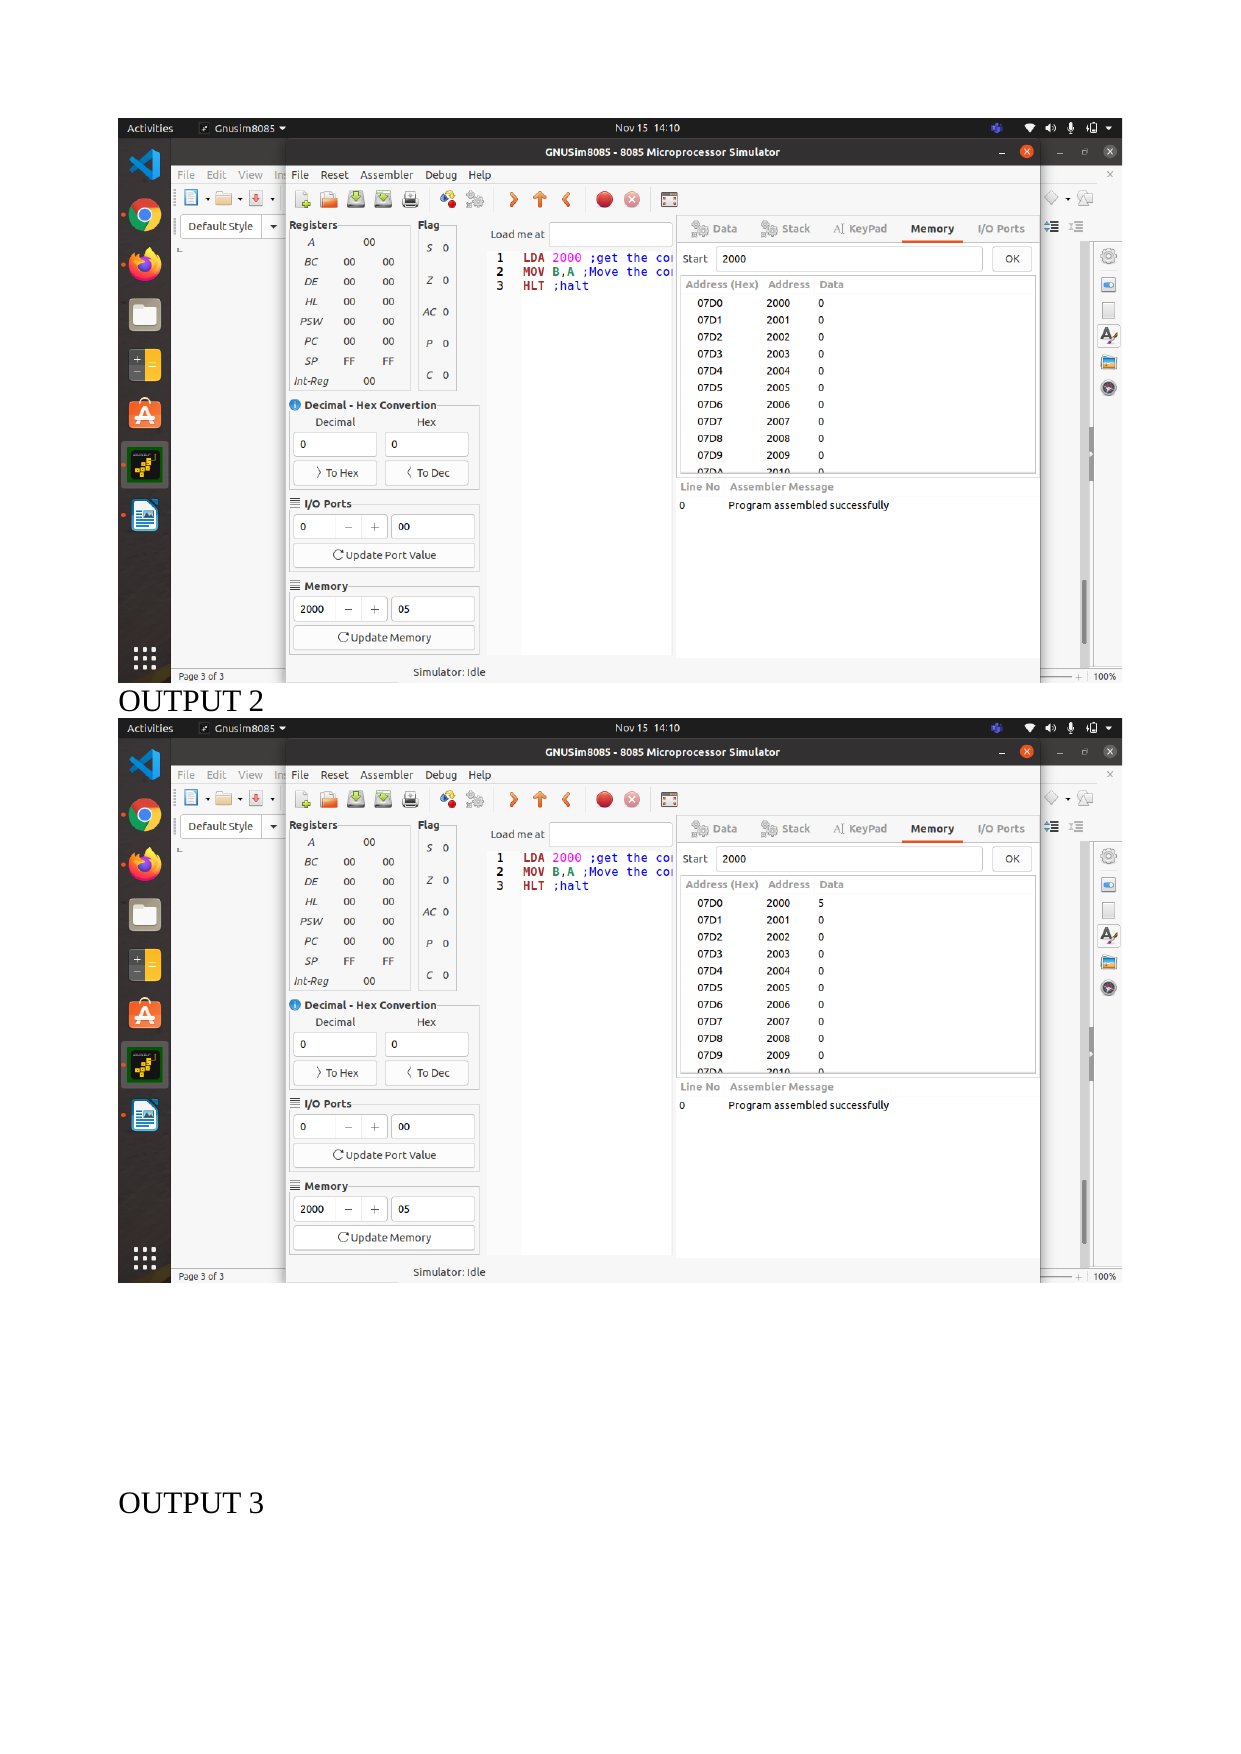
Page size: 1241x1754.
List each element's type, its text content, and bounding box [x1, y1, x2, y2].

picture [118, 718, 1123, 1283]
text OUTPUT 2 [118, 683, 1122, 718]
picture [118, 118, 1123, 683]
text OUTPUT 3 [118, 1484, 1122, 1520]
